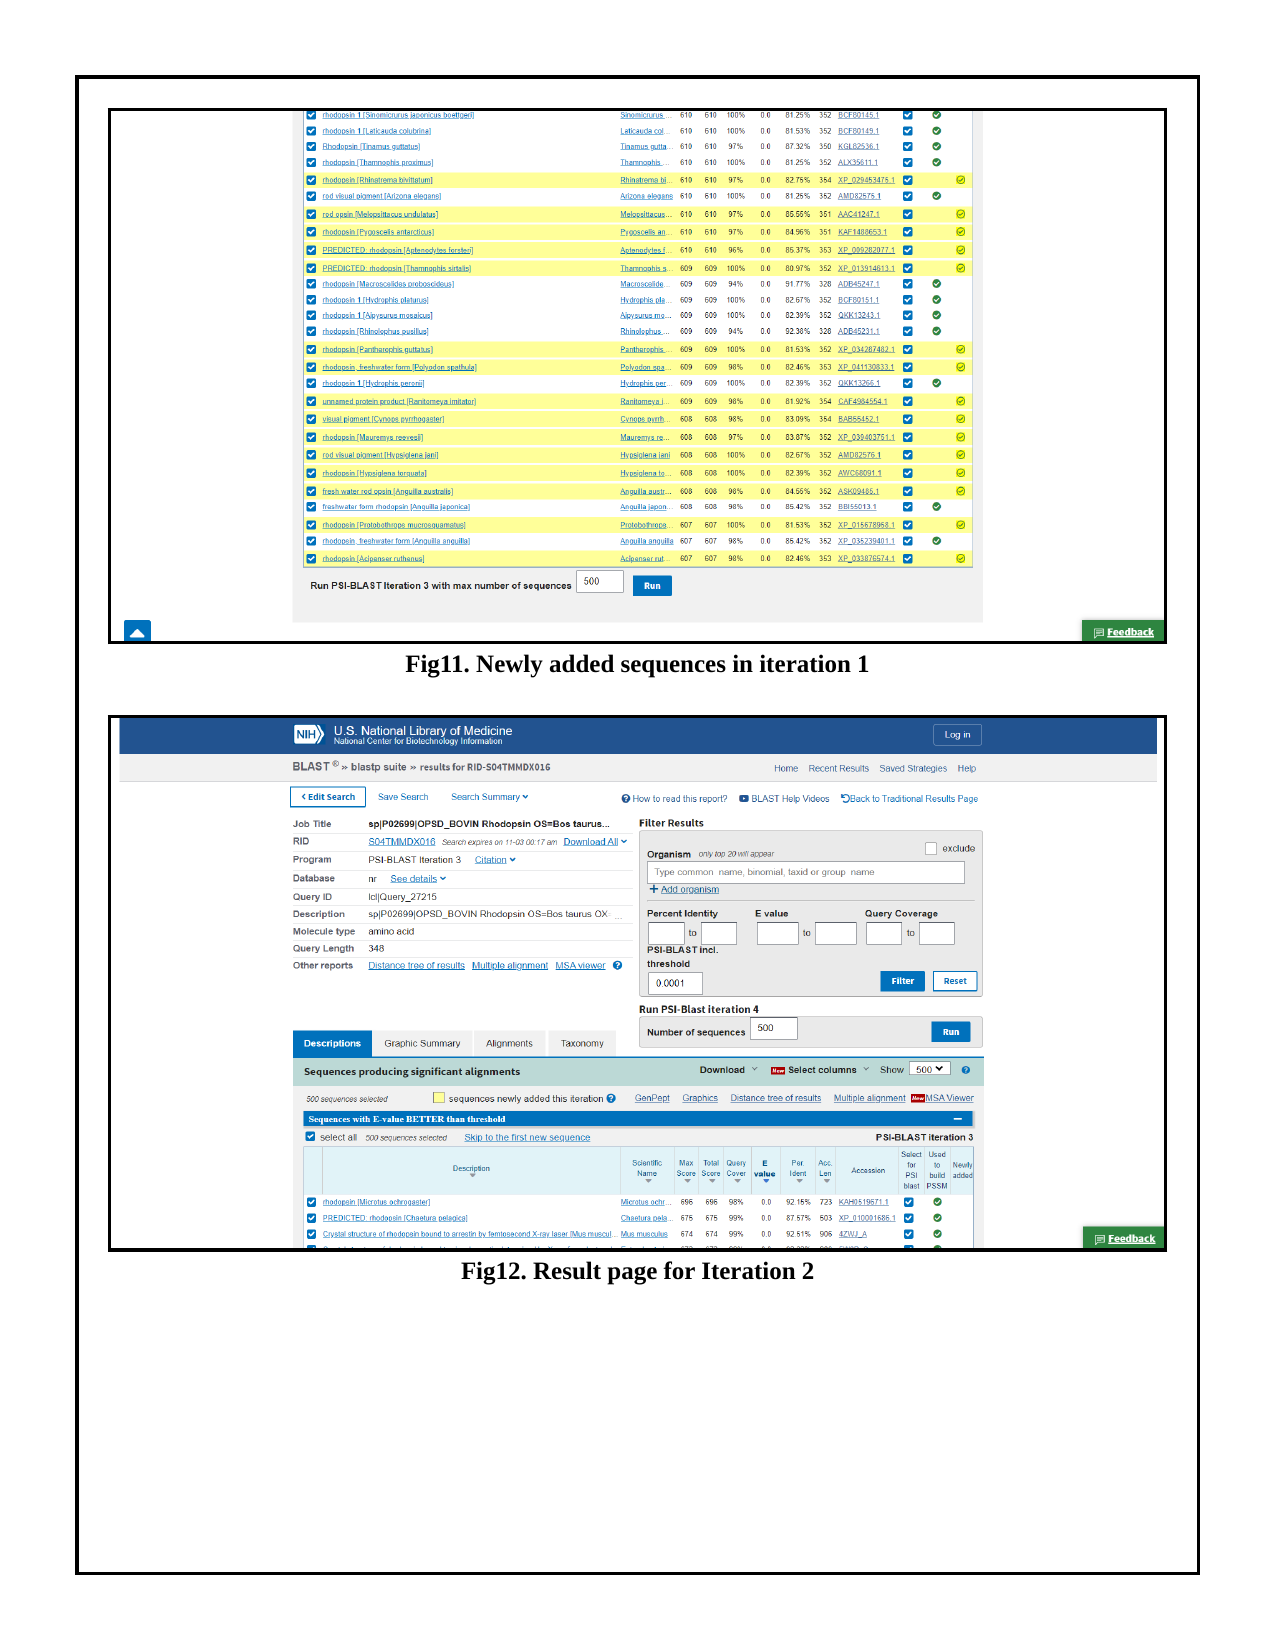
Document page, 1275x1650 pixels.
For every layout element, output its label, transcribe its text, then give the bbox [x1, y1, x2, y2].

text Fig12. Result page for Iteration 2 [108, 1252, 1167, 1285]
text Fig11. Newly added sequences in iteration 1 [108, 644, 1167, 677]
